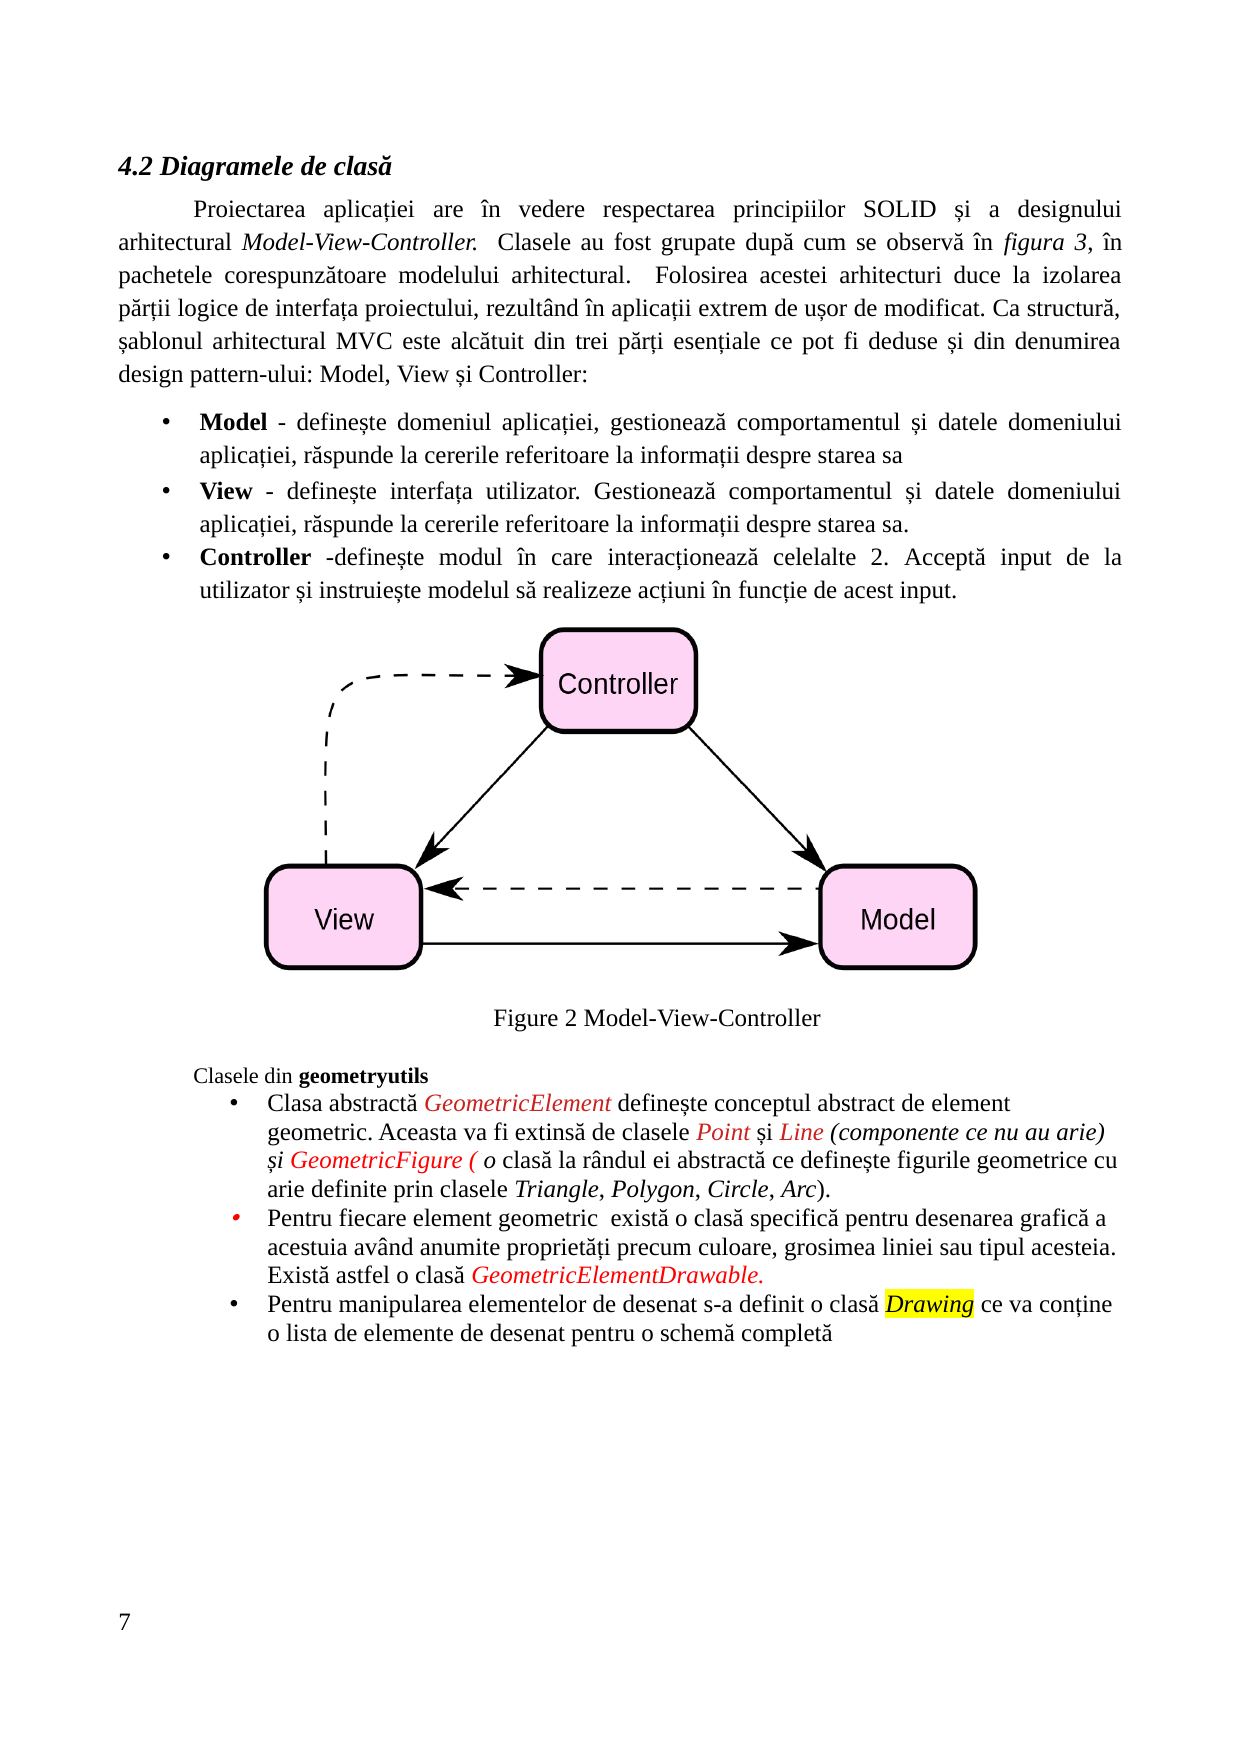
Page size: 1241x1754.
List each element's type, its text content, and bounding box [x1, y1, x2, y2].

picture [259, 622, 982, 975]
list Pentru fiecare element geometric există o clasă specifică pentru desenarea grafică a acestuia având anumite proprietăți precum culoare, grosimea liniei sau tipul acesteia. Există astfel o clasă GeometricElementDrawable. [229, 1203, 1122, 1289]
list View - definește interfața utilizator. Gestionează comportamentul și datele domeniului aplicației, răspunde la cererile referitoare la informații despre starea sa. [162, 476, 1122, 537]
text Proiectarea aplicației are în vedere respectarea principiilor SOLID și a designului arhitectural Model-View-Controller. Clasele au fost grupate după cum se observă în figura 3, în pachetele corespunzătoare modelului arhitectural. Folosirea acestei arhitecturi duce la izolarea părții logice de interfața proiectului, rezultând în aplicații extrem de ușor de modificat. Ca structură, șablonul arhitectural MVC este alcătuit din trei părți esențiale ce pot fi deduse și din denumirea design pattern-ului: Model, View și Controller: [118, 194, 1122, 388]
list Pentru manipularea elementelor de desenat s-a definit o clasă Drawing ce va conține o lista de elemente de desenat pentru o schemă completă [229, 1289, 1122, 1347]
list Controller -definește modul în care interacționează celelalte 2. Acceptă input de la utilizator și instruiește modelul să realizeze acțiuni în funcție de acest input. [162, 542, 1122, 603]
list Clasa abstractă GeometricElement definește conceptul abstract de element geometric. Aceasta va fi extinsă de clasele Point și Line (componente ce nu au arie) și GeometricFigure ( o clasă la rândul ei abstractă ce definește figurile geometrice cu arie definite prin clasele Triangle, Polygon, Circle, Arc). [229, 1088, 1122, 1203]
text Clasele din geometryutils [118, 1062, 1122, 1088]
list Model - definește domeniul aplicației, gestionează comportamentul și datele domeniului aplicației, răspunde la cererile referitoare la informații despre starea sa [162, 407, 1122, 469]
subtitle 4.2 Diagramele de clasă [118, 150, 1122, 182]
text Figure 2 Model-View-Controller [118, 1003, 1122, 1032]
